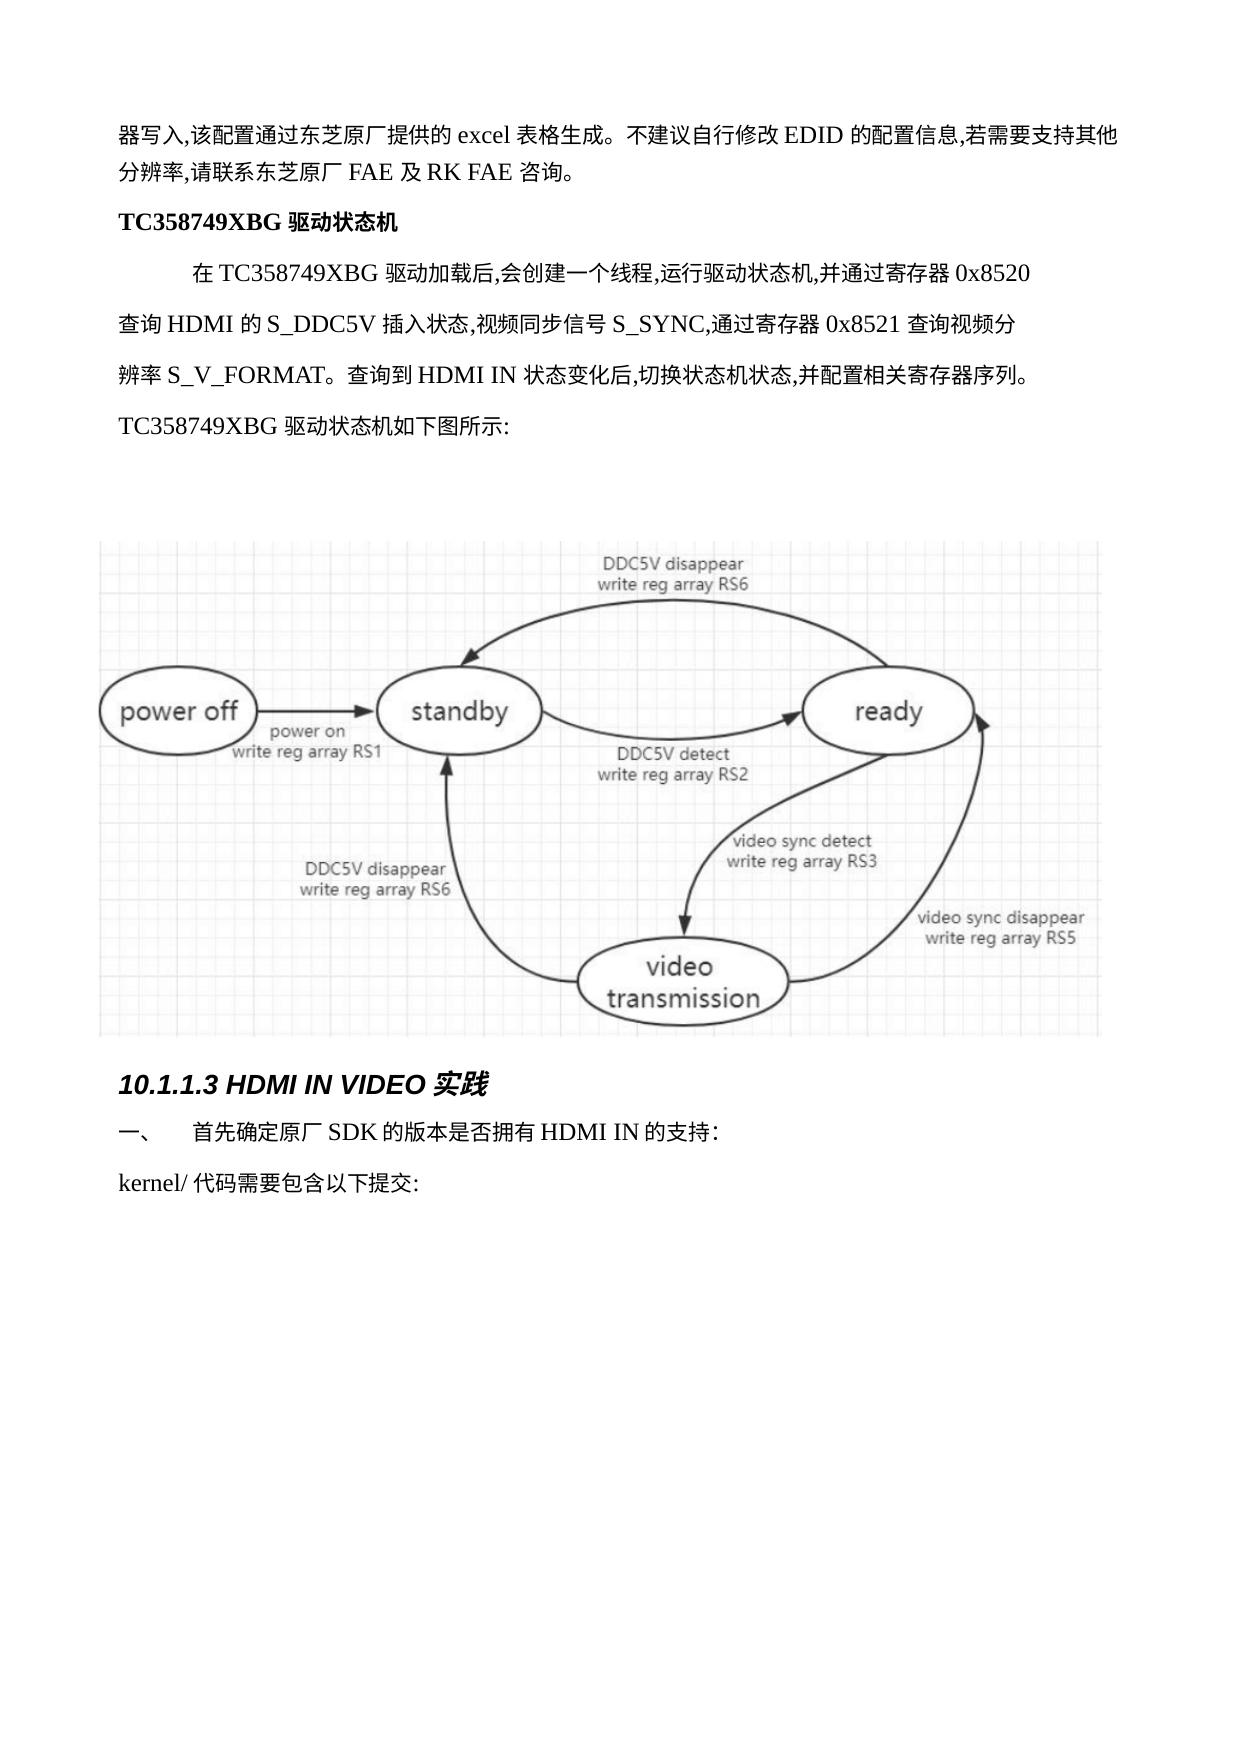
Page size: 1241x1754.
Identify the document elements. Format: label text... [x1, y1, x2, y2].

text 在 TC358749XBG 驱动加载后,会创建一个线程,运行驱动状态机,并通过寄存器 0x8520 [118, 256, 1122, 288]
text kernel/ 代码需要包含以下提交: [118, 1166, 1122, 1198]
text TC358749XBG 驱动状态机 [118, 205, 1122, 237]
text 辨率 S_V_FORMAT。查询到 HDMI IN 状态变化后,切换状态机状态,并配置相关寄存器序列。 [118, 358, 1122, 390]
picture [98, 541, 1103, 1063]
text 器写入,该配置通过东芝原厂提供的 excel 表格生成。不建议自行修改 EDID 的配置信息,若需要支持其他分辨率,请联系东芝原厂 FAE 及 RK FAE 咨询。 [118, 118, 1122, 186]
text TC358749XBG 驱动状态机如下图所示: [118, 409, 1122, 441]
text 查询 HDMI 的 S_DDC5V 插入状态,视频同步信号 S_SYNC,通过寄存器 0x8521 查询视频分 [118, 307, 1122, 339]
subtitle 10.1.1.3 HDMI IN VIDEO实践 [118, 568, 1122, 1103]
text 一、 首先确定原厂SDK的版本是否拥有HDMI IN的支持： [118, 1115, 1122, 1147]
